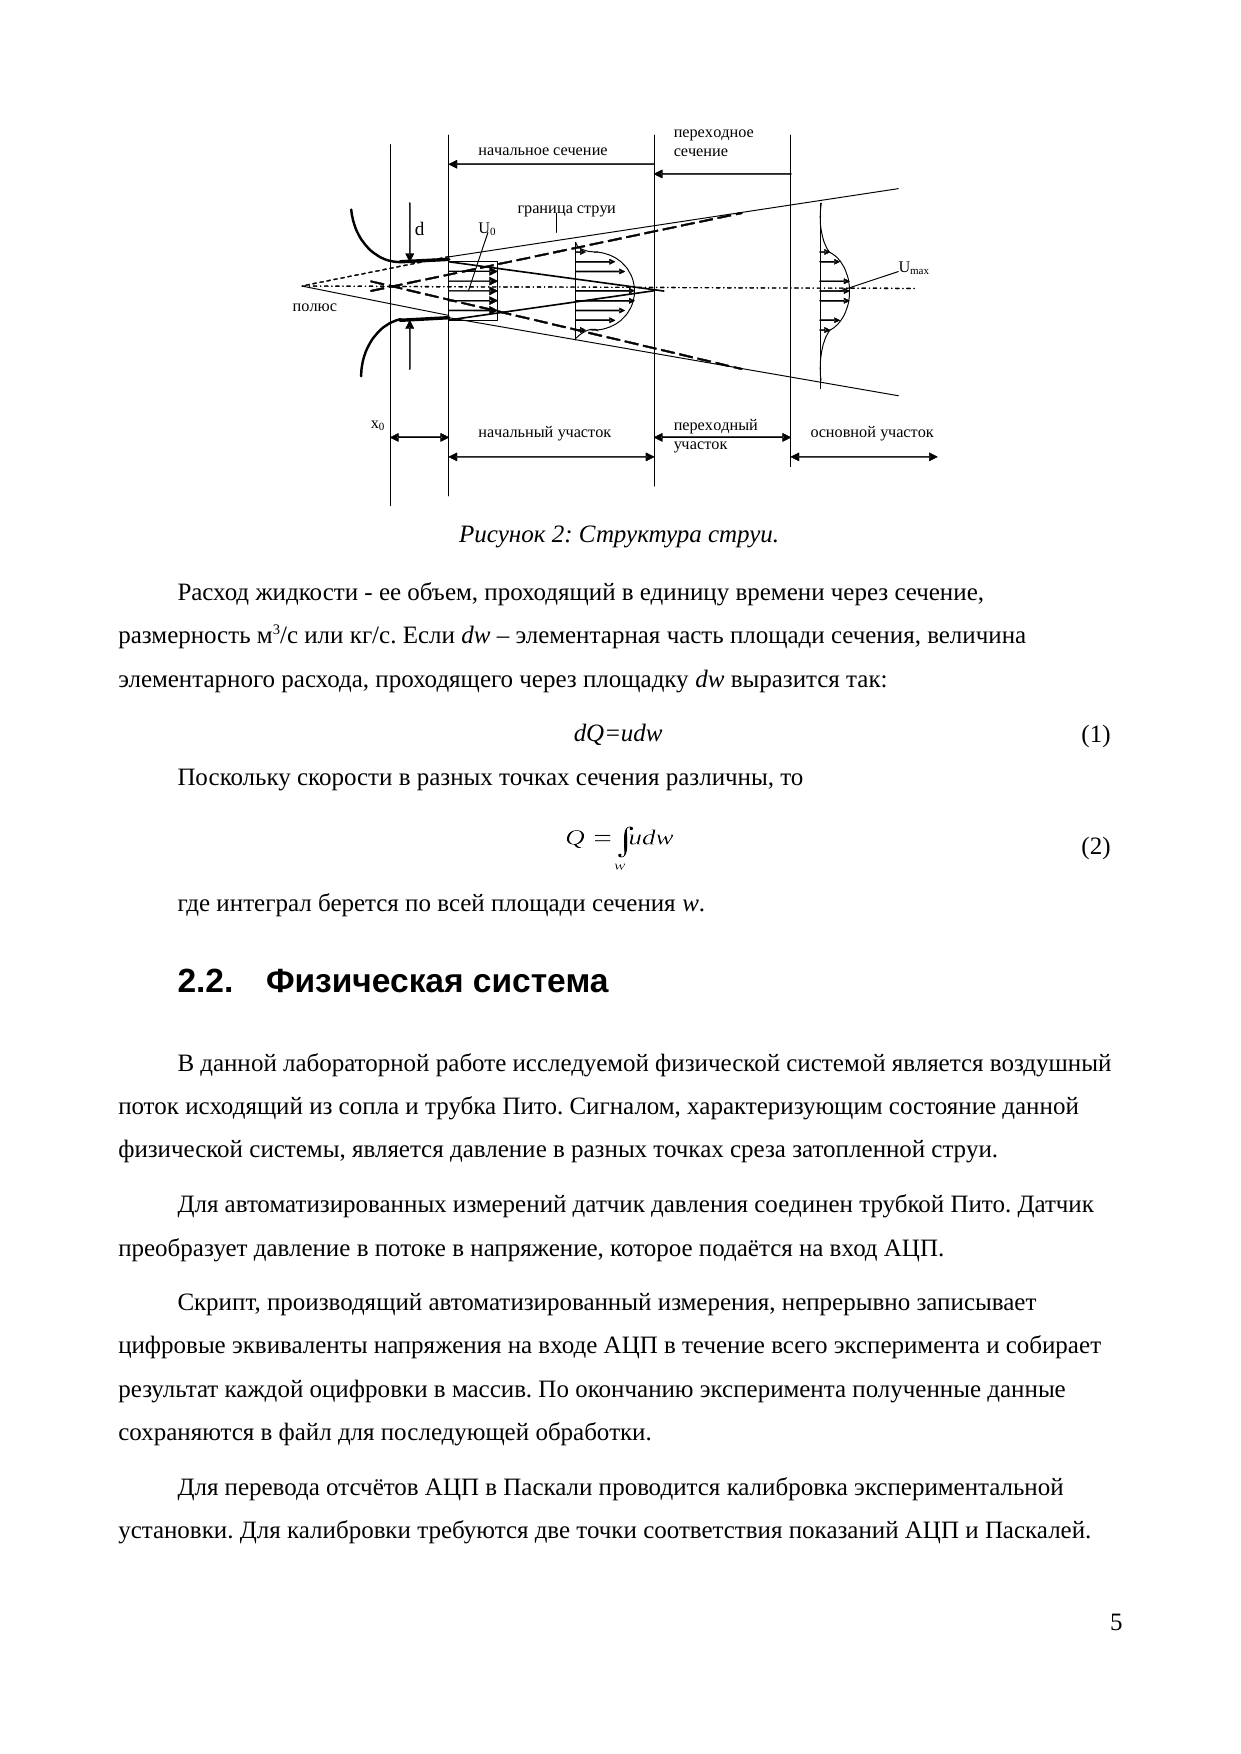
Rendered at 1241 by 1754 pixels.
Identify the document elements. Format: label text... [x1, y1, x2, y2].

text [118, 817, 562, 873]
text Рисунок 2: Структура струи. [118, 519, 1122, 548]
text Для автоматизированных измерений датчик давления соединен трубкой Пито. Датчик преобразует давление в потоке в напряжение, которое подаётся на вход АЦП. [118, 1189, 1122, 1261]
subtitle Физическая система [118, 961, 1122, 999]
text (1) [118, 719, 1110, 747]
text Расход жидкости - ее объем, проходящий в единицу времени через сечение, размерность м3/c или кг/с. Если dw – элементарная часть площади сечения, величина элементарного расхода, проходящего через площадку dw выразится так: [118, 577, 1122, 692]
text (2) [678, 817, 1110, 873]
text Поскольку скорости в разных точках сечения различны, то [118, 762, 1122, 791]
text В данной лабораторной работе исследуемой физической системой является воздушный поток исходящий из сопла и трубка Пито. Сигналом, характеризующим состояние данной физической системы, является давление в разных точках среза затопленной струи. [118, 1048, 1122, 1163]
text где интеграл берется по всей площади сечения w. [118, 888, 1110, 917]
text Для перевода отсчётов АЦП в Паскали проводится калибровка экспериментальной установки. Для калибровки требуются две точки соответствия показаний АЦП и Паскалей. [118, 1472, 1122, 1544]
text Скрипт, производящий автоматизированный измерения, непрерывно записывает цифровые эквиваленты напряжения на входе АЦП в течение всего эксперимента и собирает результат каждой оцифровки в массив. По окончанию эксперимента полученные данные сохраняются в файл для последующей обработки. [118, 1287, 1122, 1446]
